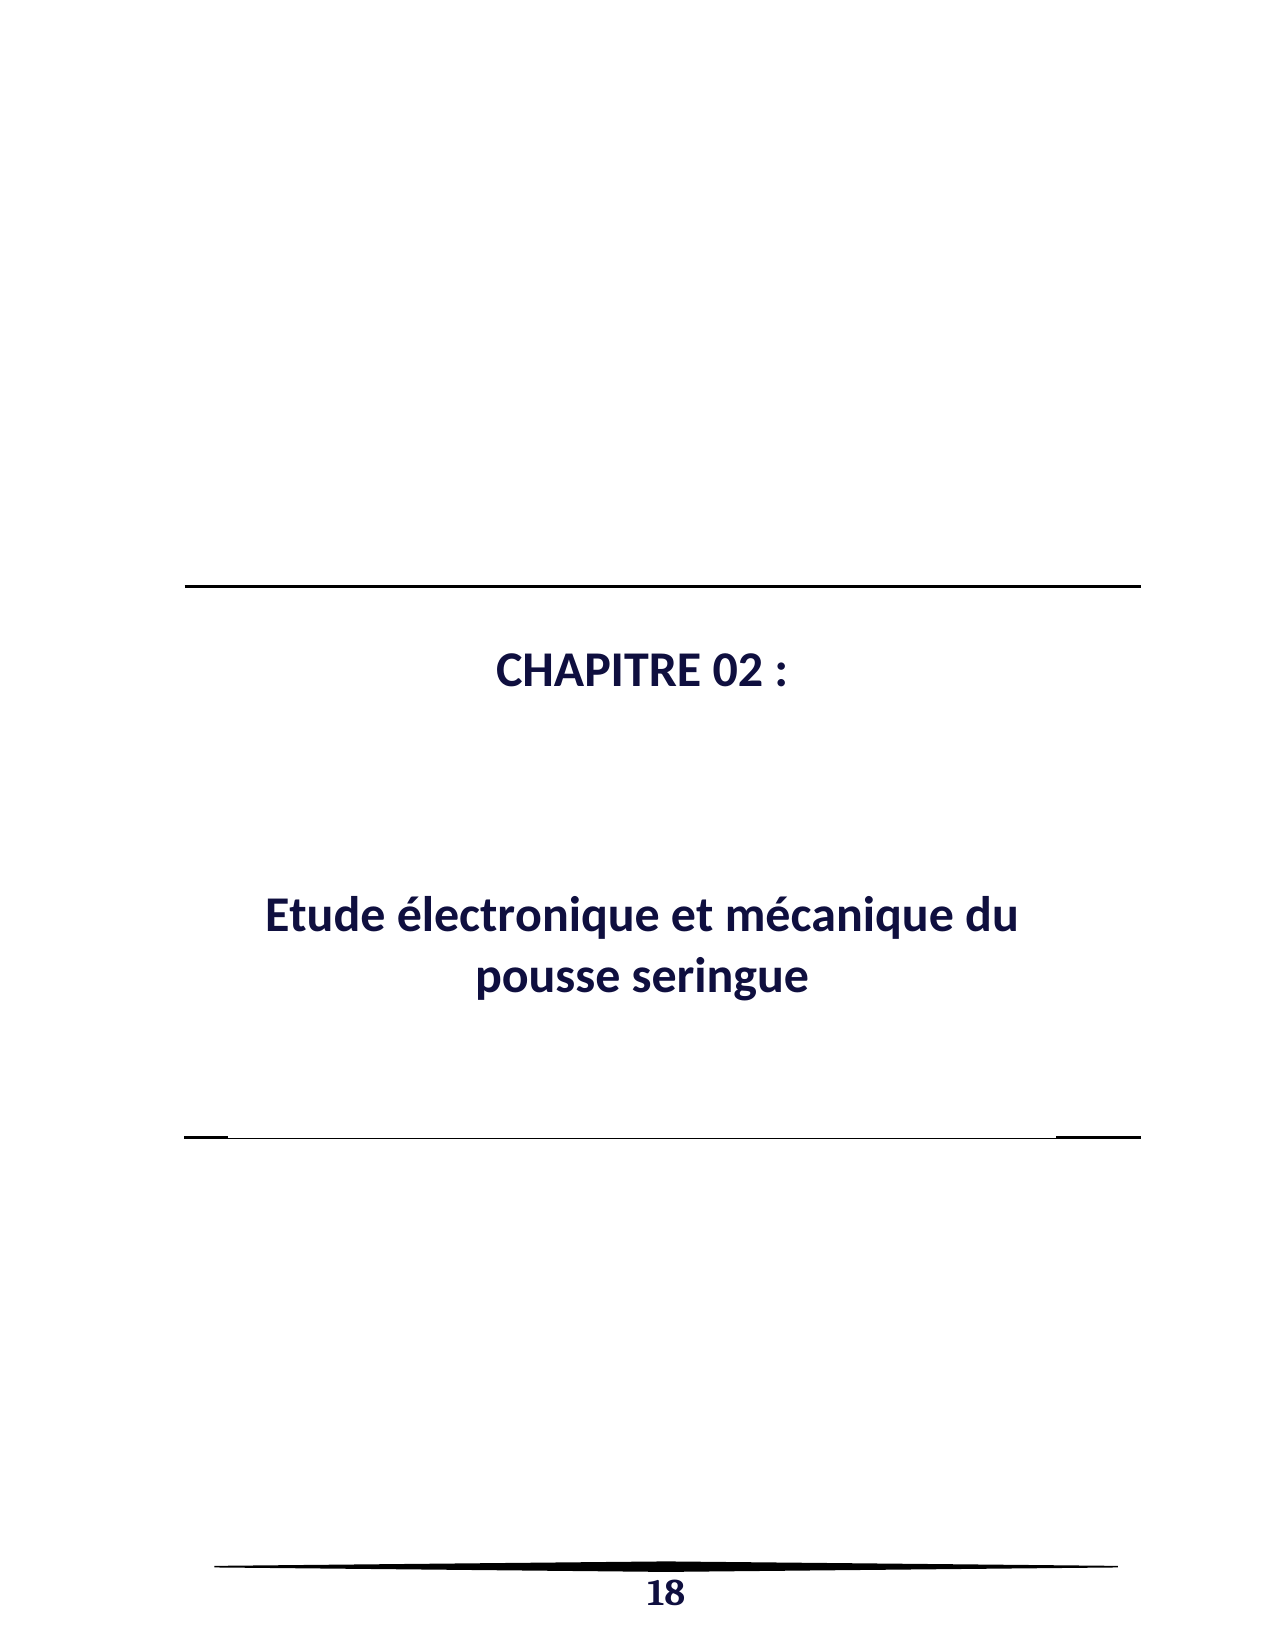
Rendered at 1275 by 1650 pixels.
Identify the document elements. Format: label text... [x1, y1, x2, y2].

text Etude électronique et mécanique du pousse seringue [243, 882, 1041, 1004]
text CHAPITRE 02 : [243, 638, 1041, 699]
